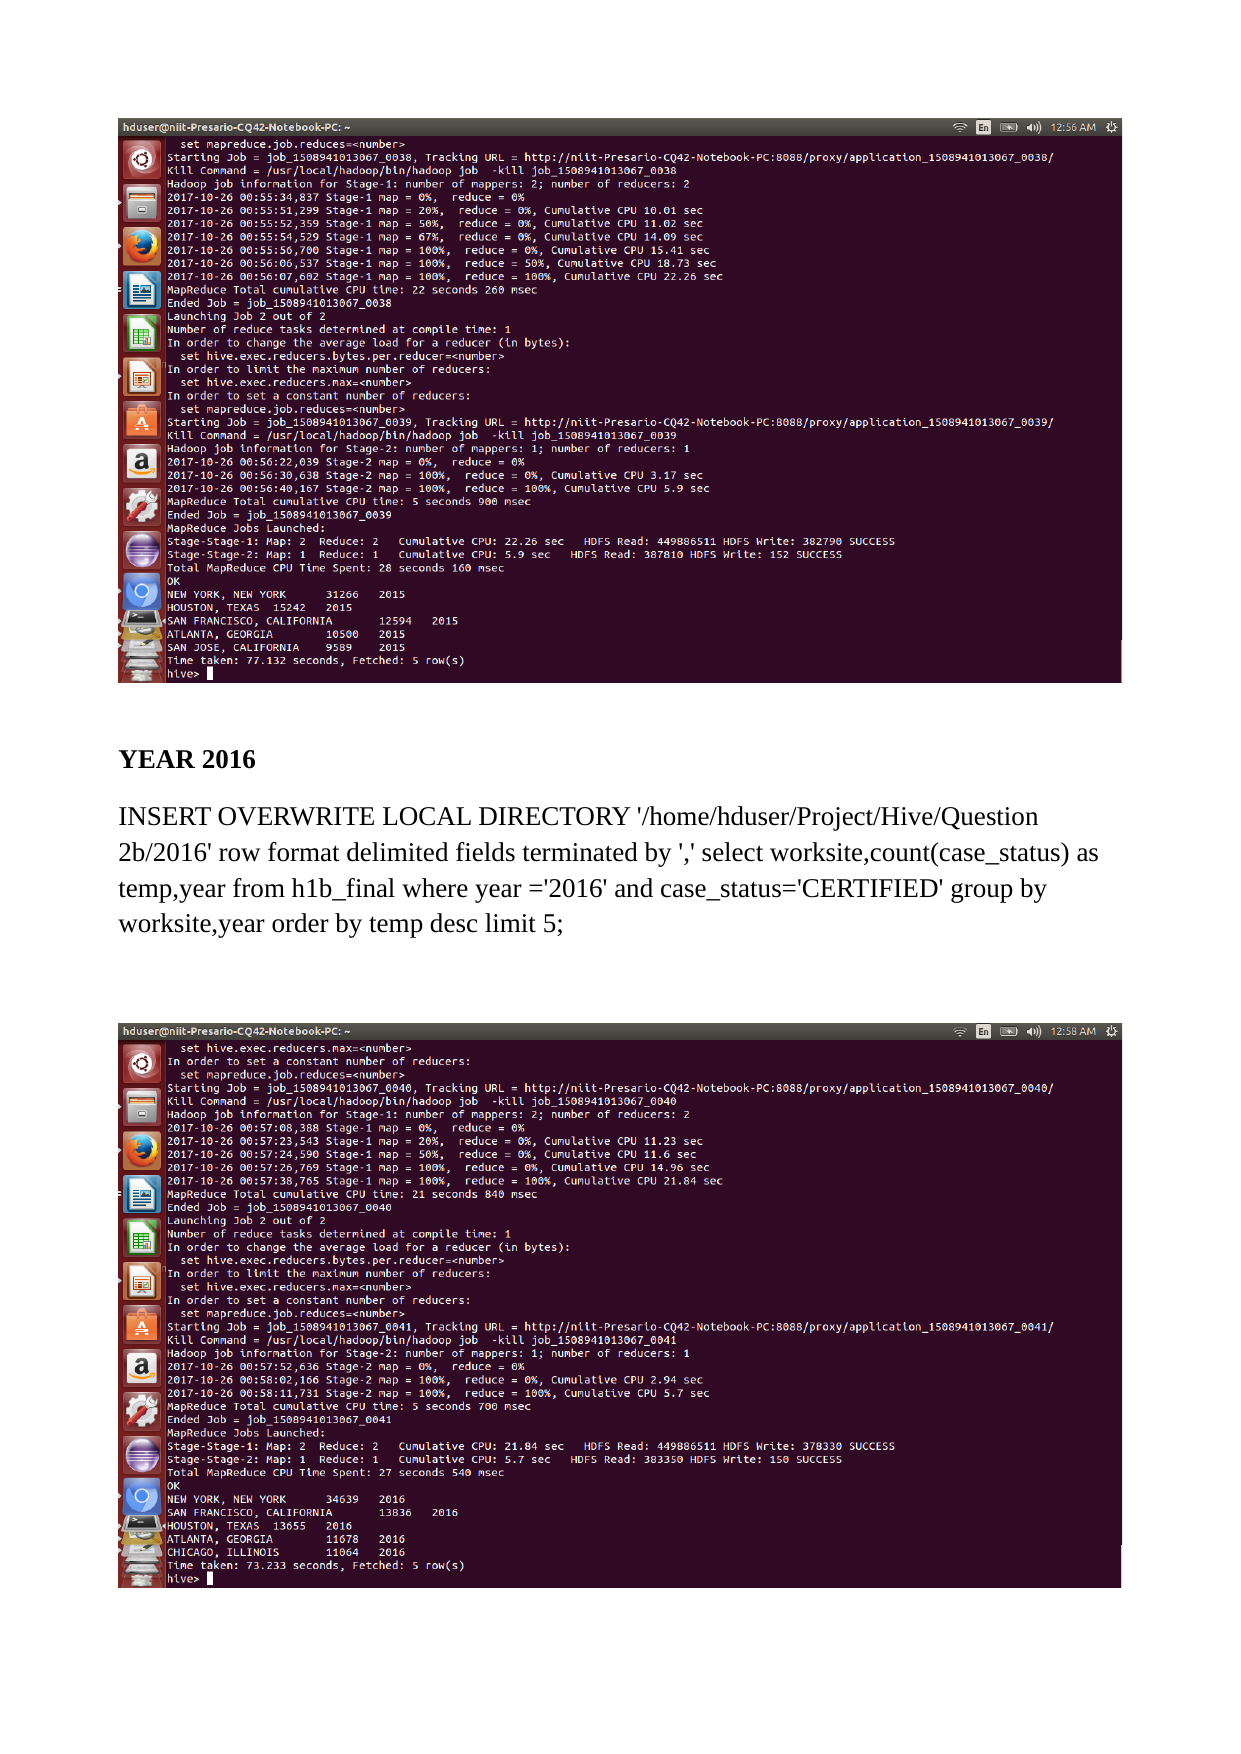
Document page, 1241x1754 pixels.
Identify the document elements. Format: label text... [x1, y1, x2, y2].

text INSERT OVERWRITE LOCAL DIRECTORY '/home/hduser/Project/Hive/Question 2b/2016' row format delimited fields terminated by ',' select worksite,count(case_status) as temp,year from h1b_final where year ='2016' and case_status='CERTIFIED' group by worksite,year order by temp desc limit 5; [118, 800, 1122, 938]
picture [118, 1023, 1123, 1588]
text YEAR 2016 [118, 744, 1122, 775]
picture [118, 118, 1123, 683]
